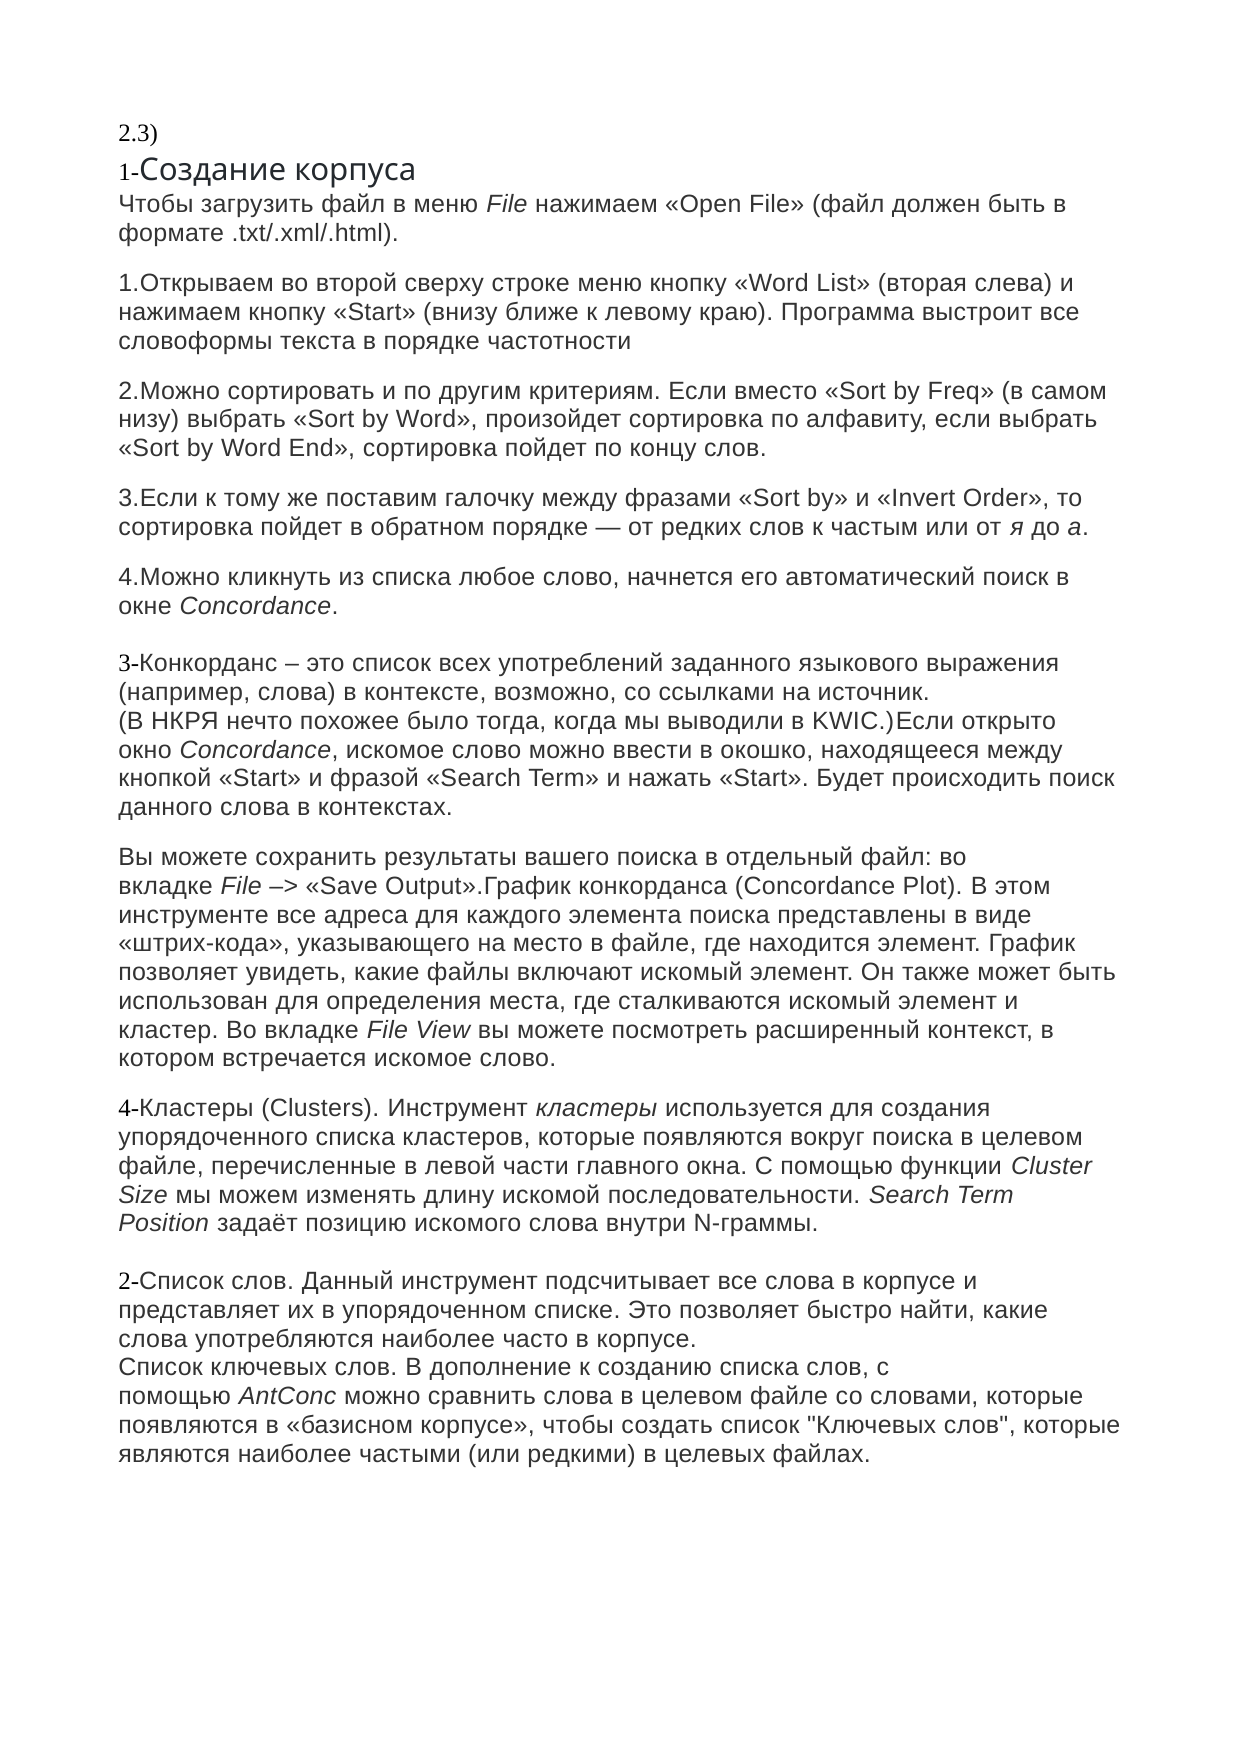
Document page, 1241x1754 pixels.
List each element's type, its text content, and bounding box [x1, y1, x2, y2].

text Чтобы загрузить файл в меню File нажимаем «Open File» (файл должен быть в формате .txt/.xml/.html). [118, 189, 1122, 247]
text 2.Можно сортировать и по другим критериям. Если вместо «Sort by Freq» (в самом низу) выбрать «Sort by Word», произойдет сортировка по алфавиту, если выбрать «Sort by Word End», сортировка пойдет по концу слов. [118, 376, 1122, 462]
text 4-Кластеры (Clusters). Инструмент кластеры используется для создания упорядоченного списка кластеров, которые появляются вокруг поиска в целевом файле, перечисленные в левой части главного окна. С помощью функции Cluster Size мы можем изменять длину искомой последовательности. Search Term Position задаёт позицию искомого слова внутри N-граммы. [118, 1093, 1122, 1237]
text Вы можете сохранить результаты вашего поиска в отдельный файл: во вкладке File –> «Save Output».График конкорданса (Concordance Plot). В этом инструменте все адреса для каждого элемента поиска представлены в виде «штрих-кода», указывающего на место в файле, где находится элемент. График позволяет увидеть, какие файлы включают искомый элемент. Он также может быть использован для определения места, где сталкиваются искомый элемент и кластер. Во вкладке File View вы можете посмотреть расширенный контекст, в котором встречается искомое слово. [118, 842, 1122, 1072]
text 3-Конкорданс – это список всех употреблений заданного языкового выражения (например, слова) в контексте, возможно, со ссылками на источник. [118, 648, 1122, 706]
text Список ключевых слов. В дополнение к созданию списка слов, с помощью AntConc можно сравнить слова в целевом файле со словами, которые появляются в «базисном корпусе», чтобы создать список "Ключевых слов", которые являются наиболее частыми (или редкими) в целевых файлах. [118, 1352, 1122, 1467]
text 4.Можно кликнуть из списка любое слово, начнется его автоматический поиск в окне Concordance. [118, 562, 1122, 619]
text 2.3) [118, 118, 1122, 147]
text 1.Открываем во второй сверху строке меню кнопку «Word List» (вторая слева) и нажимаем кнопку «Start» (внизу ближе к левому краю). Программа выстроит все словоформы текста в порядке частотности [118, 268, 1122, 354]
text (В НКРЯ нечто похожее было тогда, когда мы выводили в KWIC.)Если открыто окно Concordance, искомое слово можно ввести в окошко, находящееся между кнопкой «Start» и фразой «Search Term» и нажать «Start». Будет происходить поиск данного слова в контекстах. [118, 706, 1122, 821]
text 3.Если к тому же поставим галочку между фразами «Sort by» и «Invert Order», то сортировка пойдет в обратном порядке — от редких слов к частым или от я до а. [118, 483, 1122, 541]
text 2-Список слов. Данный инструмент подсчитывает все слова в корпусе и представляет их в упорядоченном списке. Это позволяет быстро найти, какие слова употребляются наиболее часто в корпусе. [118, 1266, 1122, 1352]
text 1-Создание корпуса [118, 147, 1122, 189]
